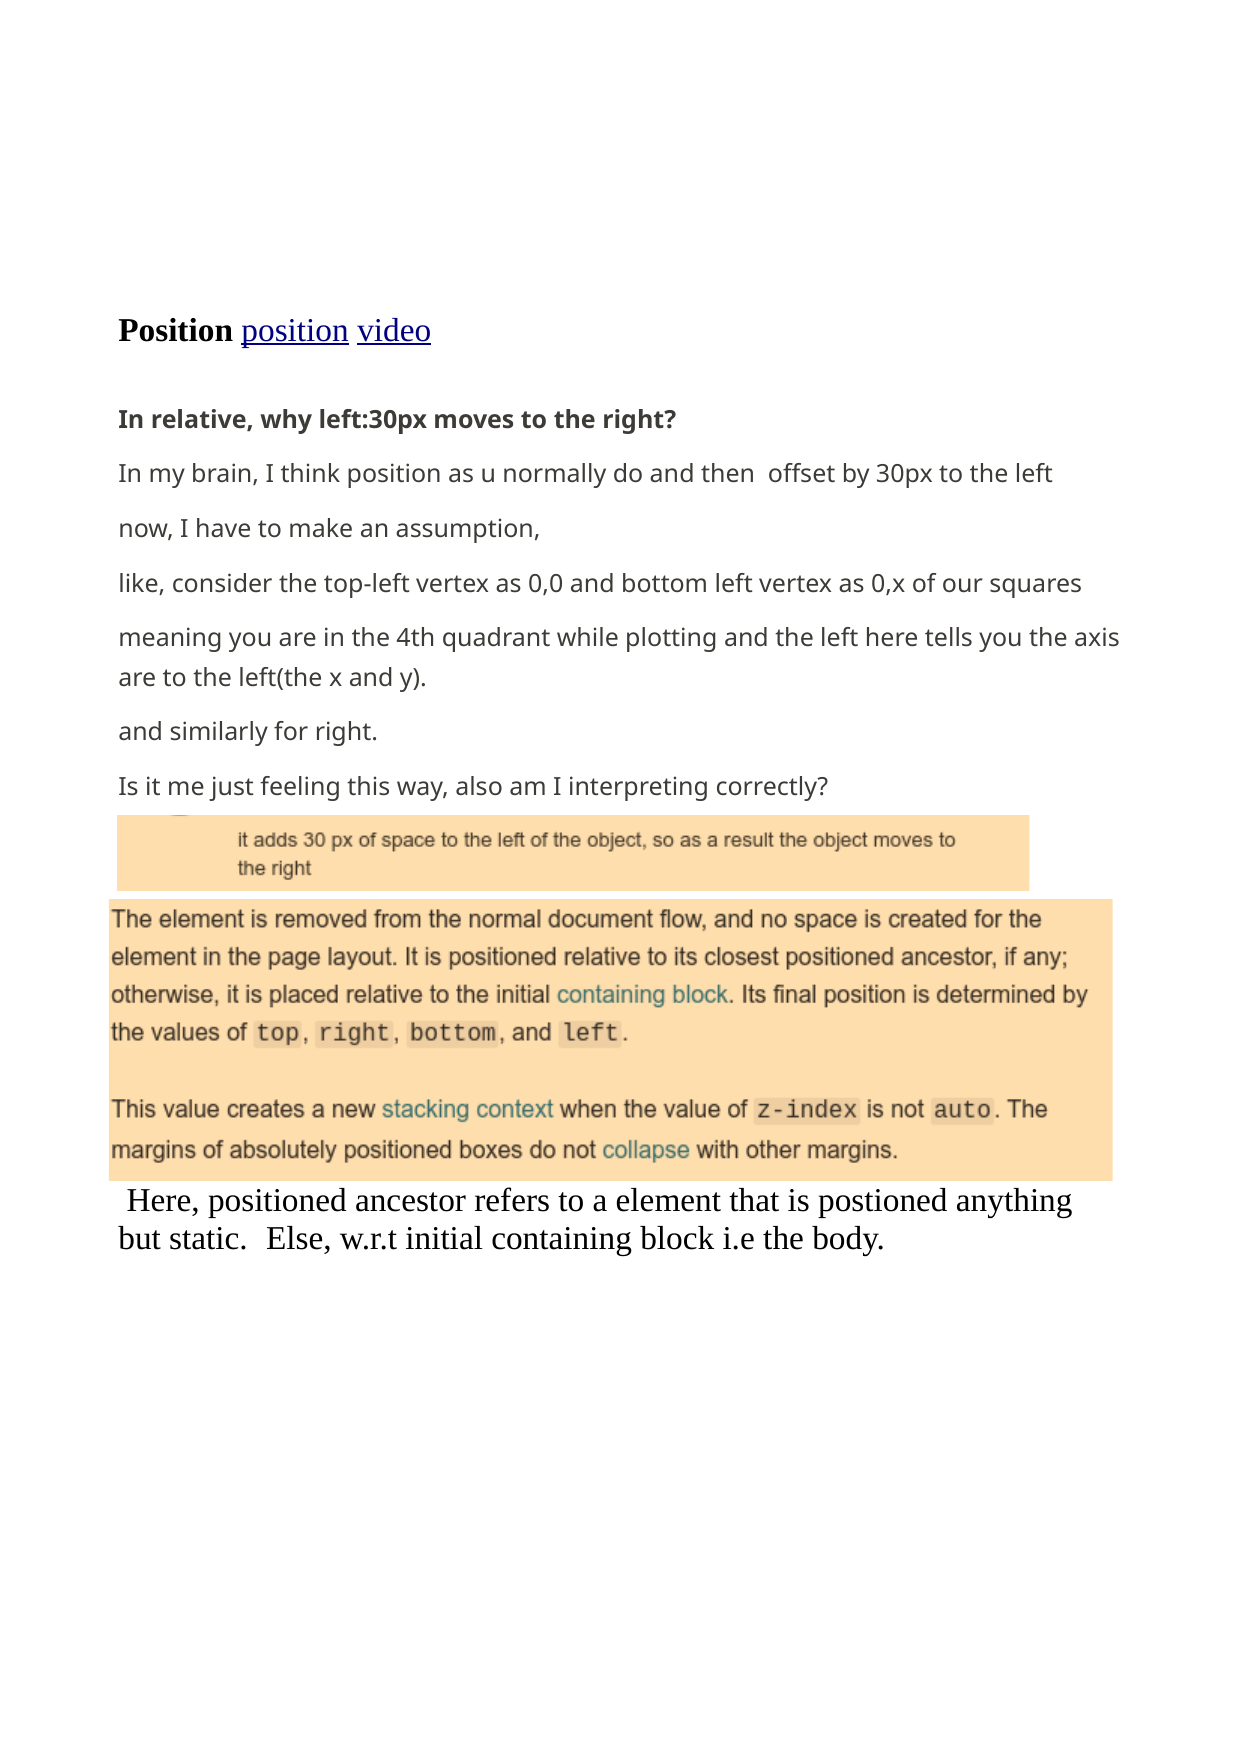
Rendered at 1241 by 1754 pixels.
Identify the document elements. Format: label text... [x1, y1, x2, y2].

text meaning you are in the 4th quadrant while plotting and the left here tells you the axis are to the left(the x and y). [118, 620, 1122, 693]
text In relative, why left:30px moves to the right? [118, 402, 1122, 436]
text In my brain, I think position as u normally do and then offset by 30px to the left [118, 456, 1122, 490]
text and similarly for right. [118, 714, 1122, 748]
text Position position video [118, 310, 1122, 348]
picture [117, 815, 1030, 891]
text Here, positioned ancestor refers to a element that is postioned anything but static. Else, w.r.t initial containing block i.e the body. [118, 823, 1122, 1257]
text Is it me just feeling this way, also am I interpreting correctly? [118, 769, 1122, 803]
text now, I have to make an assumption, [118, 510, 1122, 544]
text like, consider the top-left vertex as 0,0 and bottom left vertex as 0,x of our squares [118, 565, 1122, 599]
picture [108, 899, 1113, 1181]
